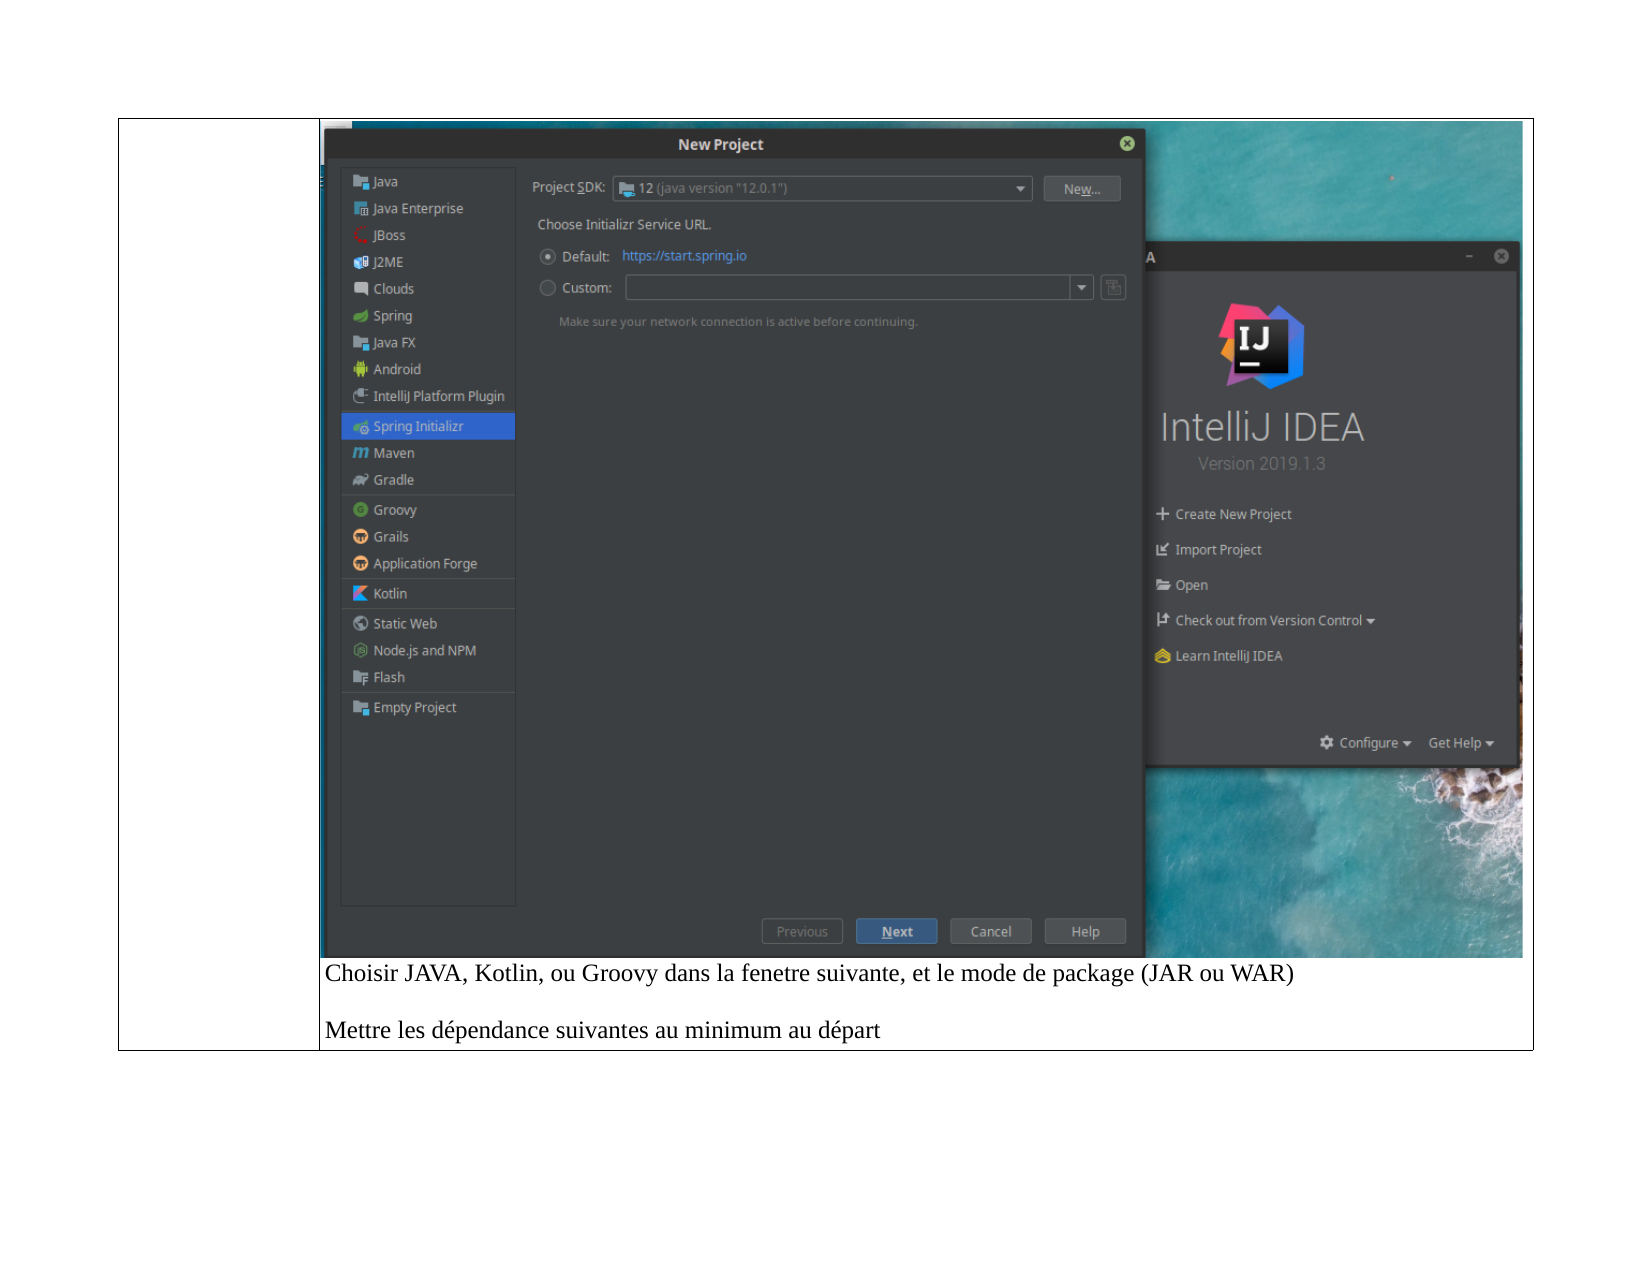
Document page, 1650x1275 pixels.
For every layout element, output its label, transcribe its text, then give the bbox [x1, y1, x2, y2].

table_cell [119, 119, 319, 1050]
table_cell Choisir JAVA, Kotlin, ou Groovy dans la fenetre suivante, et le mode de package (JAR ou WAR) Mettre les dépendance suivantes au minimum au départ [320, 119, 1533, 1050]
picture [320, 121, 1523, 958]
